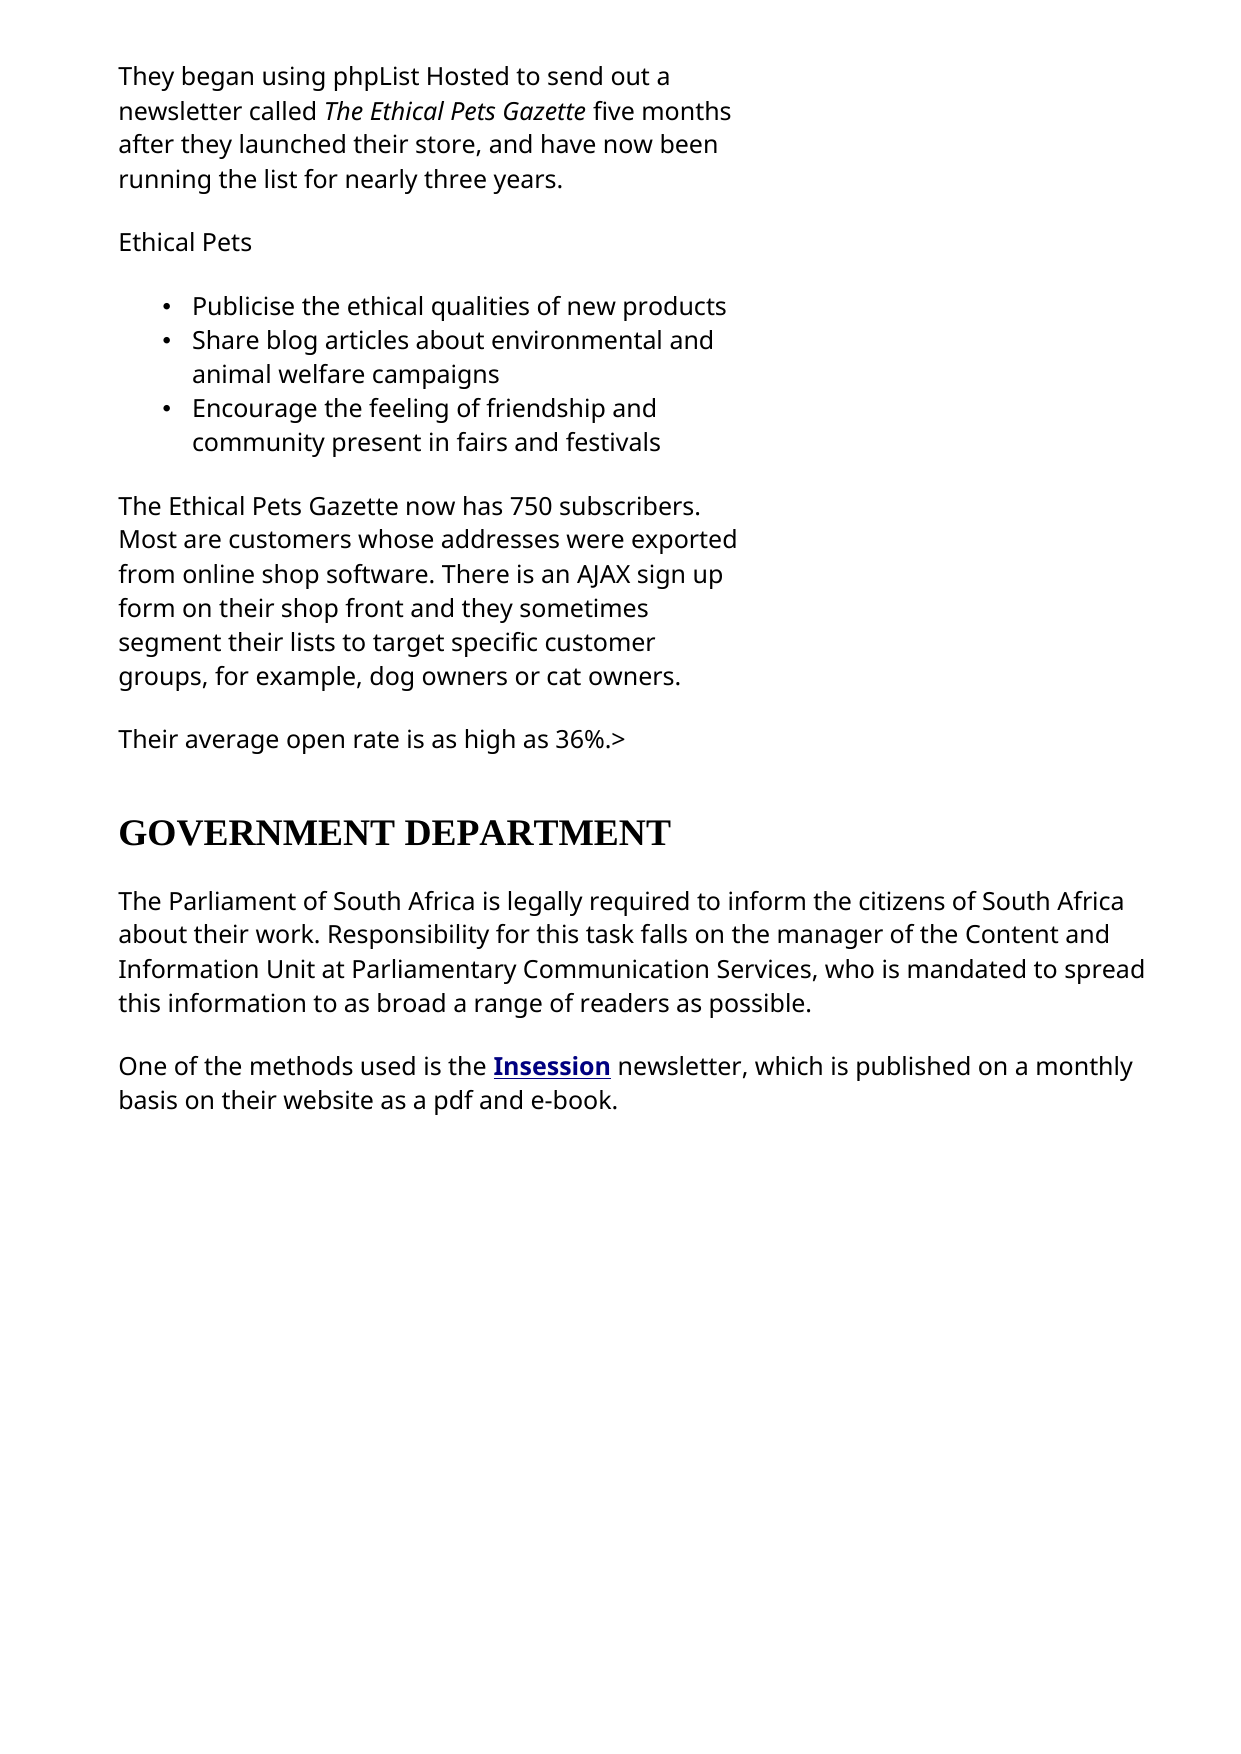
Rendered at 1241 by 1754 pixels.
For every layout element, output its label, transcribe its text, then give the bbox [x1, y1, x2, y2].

subtitle Government Department [118, 811, 1181, 854]
text Their average open rate is as high as 36%.> [118, 722, 1181, 756]
list Encourage the feeling of friendship and community present in fairs and festivals [162, 391, 1181, 459]
text Ethical Pets [118, 225, 1181, 259]
list Publicise the ethical qualities of new products [162, 288, 1181, 322]
text They began using phpList Hosted to send out a newsletter called The Ethical Pets Gazette five months after they launched their store, and have now been running the list for nearly three years. [118, 59, 1181, 195]
text One of the methods used is the Insession newsletter, which is published on a monthly basis on their website as a pdf and e-book. [118, 1049, 1181, 1117]
text The Parliament of South Africa is legally required to inform the citizens of South Africa about their work. Responsibility for this task falls on the manager of the Content and Information Unit at Parliamentary Communication Services, who is mandated to spread this information to as broad a range of readers as possible. [118, 883, 1181, 1019]
list Share blog articles about environmental and animal welfare campaigns [162, 322, 1181, 391]
text The Ethical Pets Gazette now has 750 subscribers. Most are customers whose addresses were exported from online shop software. There is an AJAX sign up form on their shop front and they sometimes segment their lists to target specific customer groups, for example, dog owners or cat owners. [118, 488, 1181, 692]
